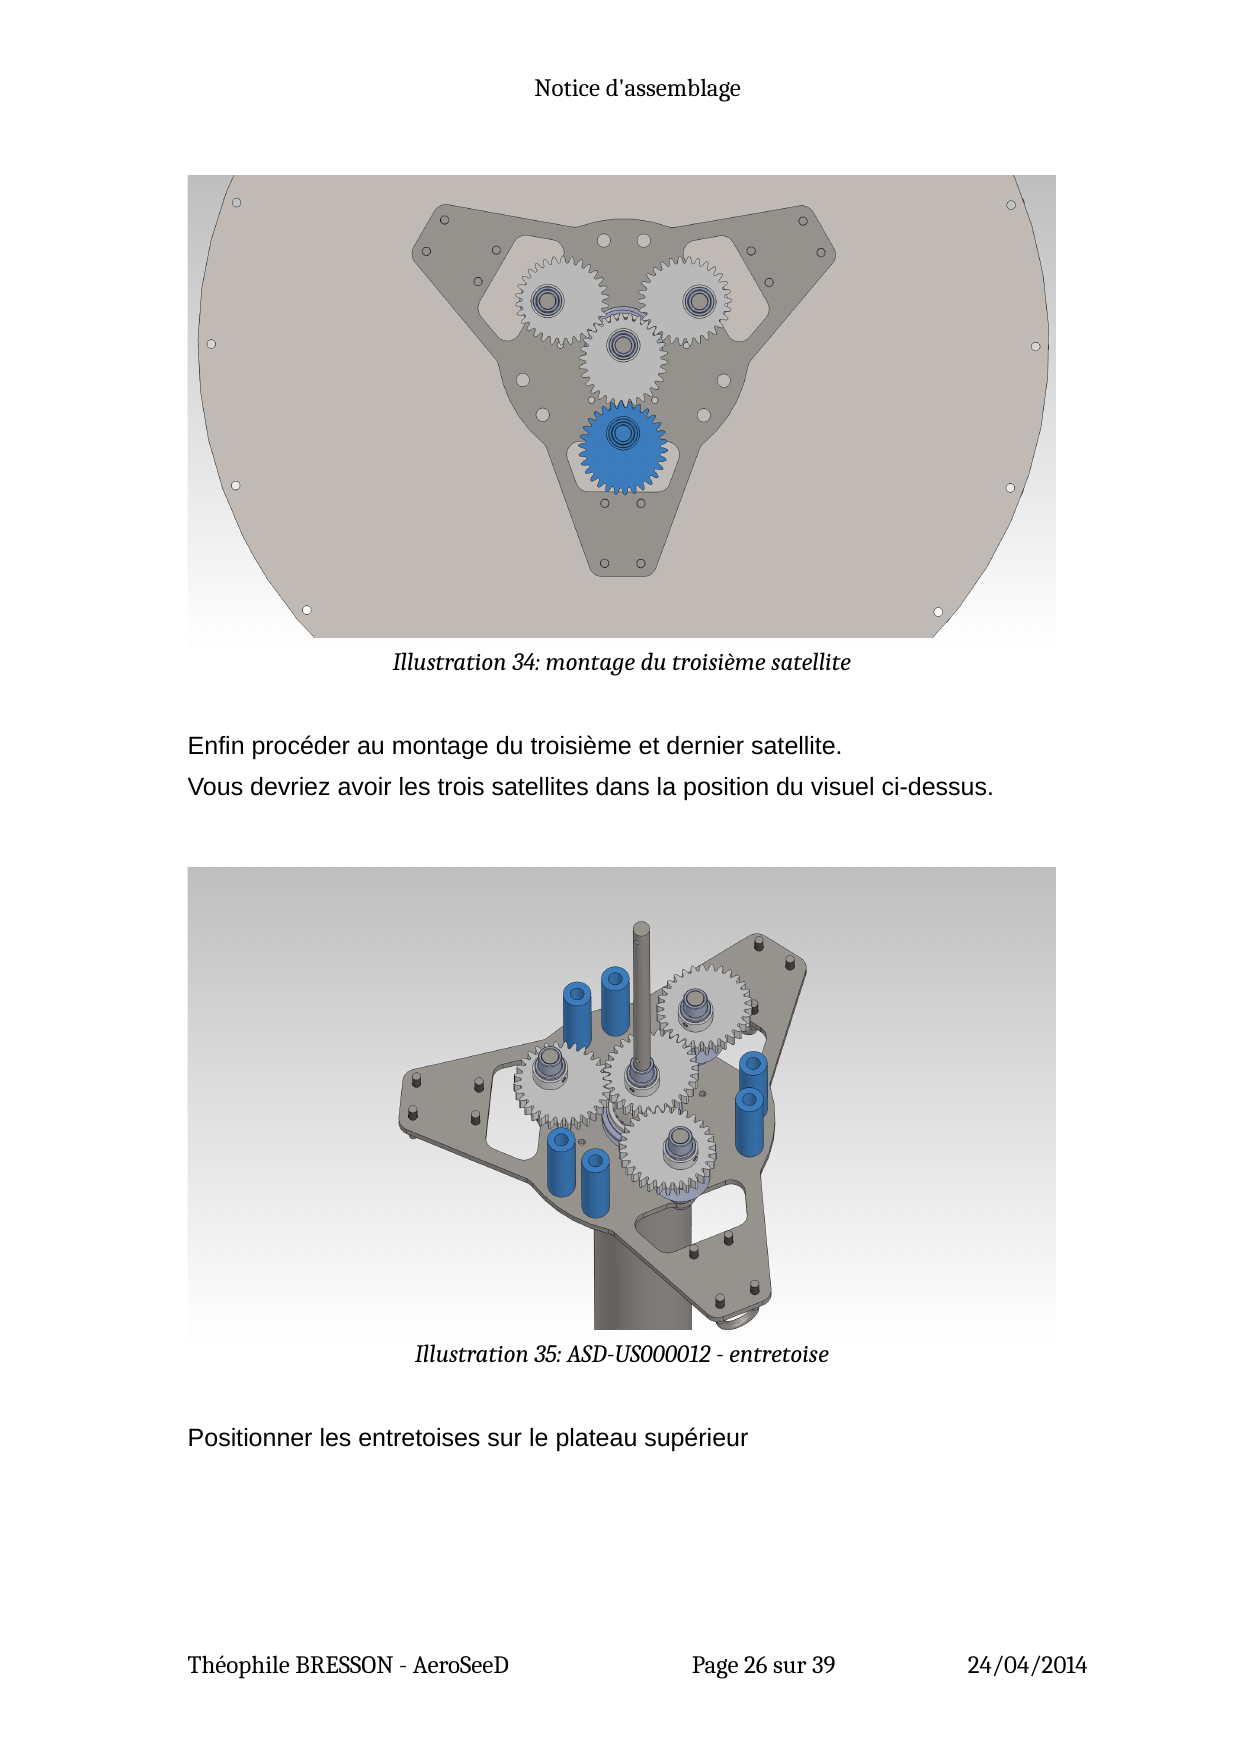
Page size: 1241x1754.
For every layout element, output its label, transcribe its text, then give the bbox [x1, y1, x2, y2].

text Illustration 34: montage du troisième satellite [187, 649, 1056, 677]
picture [187, 175, 1056, 649]
picture [187, 867, 1056, 1341]
text Positionner les entretoises sur le plateau supérieur [187, 1423, 1056, 1451]
text Vous devriez avoir les trois satellites dans la position du visuel ci-dessus. [187, 772, 1056, 801]
text Illustration 35: ASD-US000012 - entretoise [187, 1341, 1056, 1369]
text Enfin procéder au montage du troisième et dernier satellite. [187, 731, 1056, 759]
